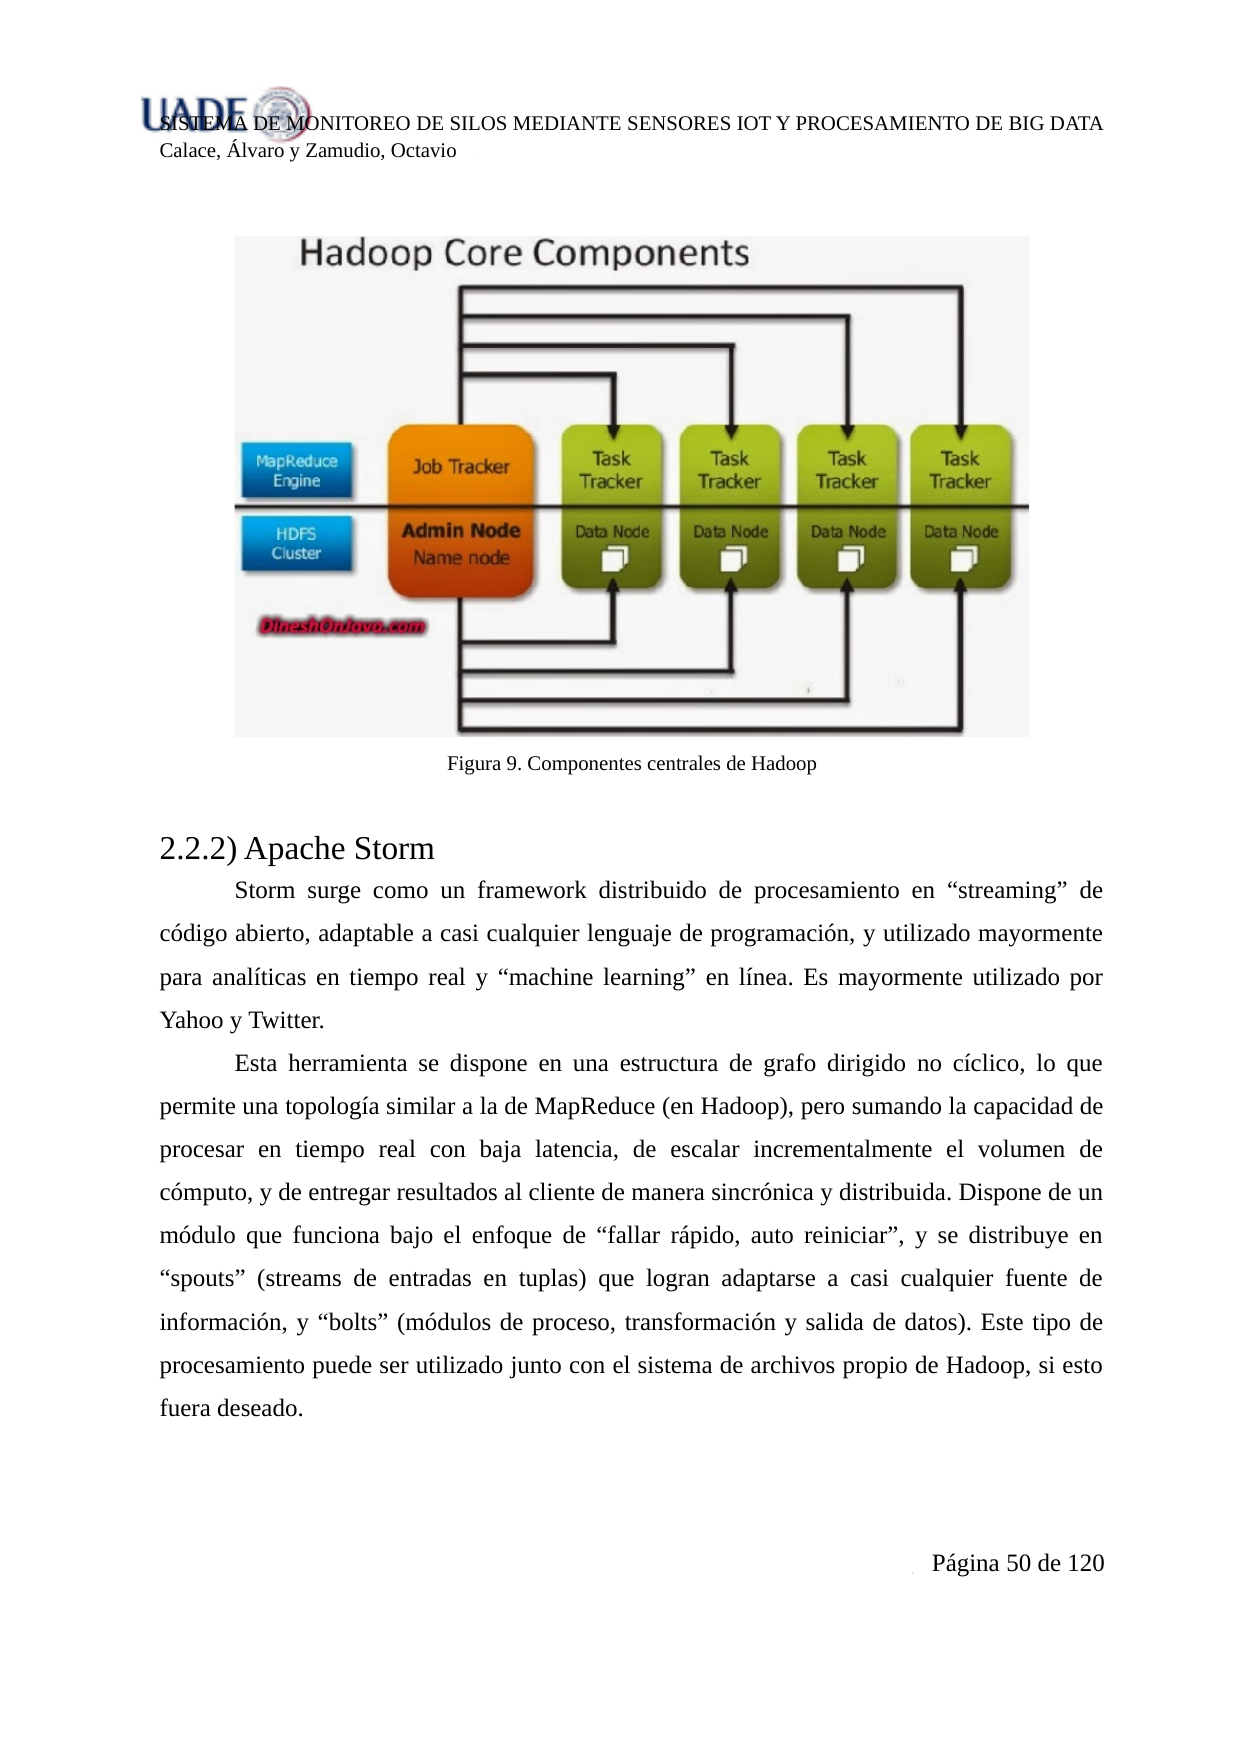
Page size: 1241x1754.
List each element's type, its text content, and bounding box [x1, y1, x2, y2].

subtitle Figura 9. Componentes centrales de Hadoop [159, 751, 1104, 775]
subtitle 2.2.2) Apache Storm [159, 829, 1104, 867]
picture [140, 86, 314, 146]
text Esta herramienta se dispone en una estructura de grafo dirigido no cíclico, lo que permite una topología similar a la de MapReduce (en Hadoop), pero sumando la capacidad de procesar en tiempo real con baja latencia, de escalar incrementalmente el volumen de cómputo, y de entregar resultados al cliente de manera sincrónica y distribuida. Dispone de un módulo que funciona bajo el enfoque de “fallar rápido, auto reiniciar”, y se distribuye en “spouts” (streams de entradas en tuplas) que logran adaptarse a casi cualquier fuente de información, y “bolts” (módulos de proceso, transformación y salida de datos). Este tipo de procesamiento puede ser utilizado junto con el sistema de archivos propio de Hadoop, si esto fuera deseado. [159, 1048, 1104, 1422]
picture [234, 236, 1030, 737]
text Storm surge como un framework distribuido de procesamiento en “streaming” de código abierto, adaptable a casi cualquier lenguaje de programación, y utilizado mayormente para analíticas en tiempo real y “machine learning” en línea. Es mayormente utilizado por Yahoo y Twitter. [159, 875, 1104, 1033]
